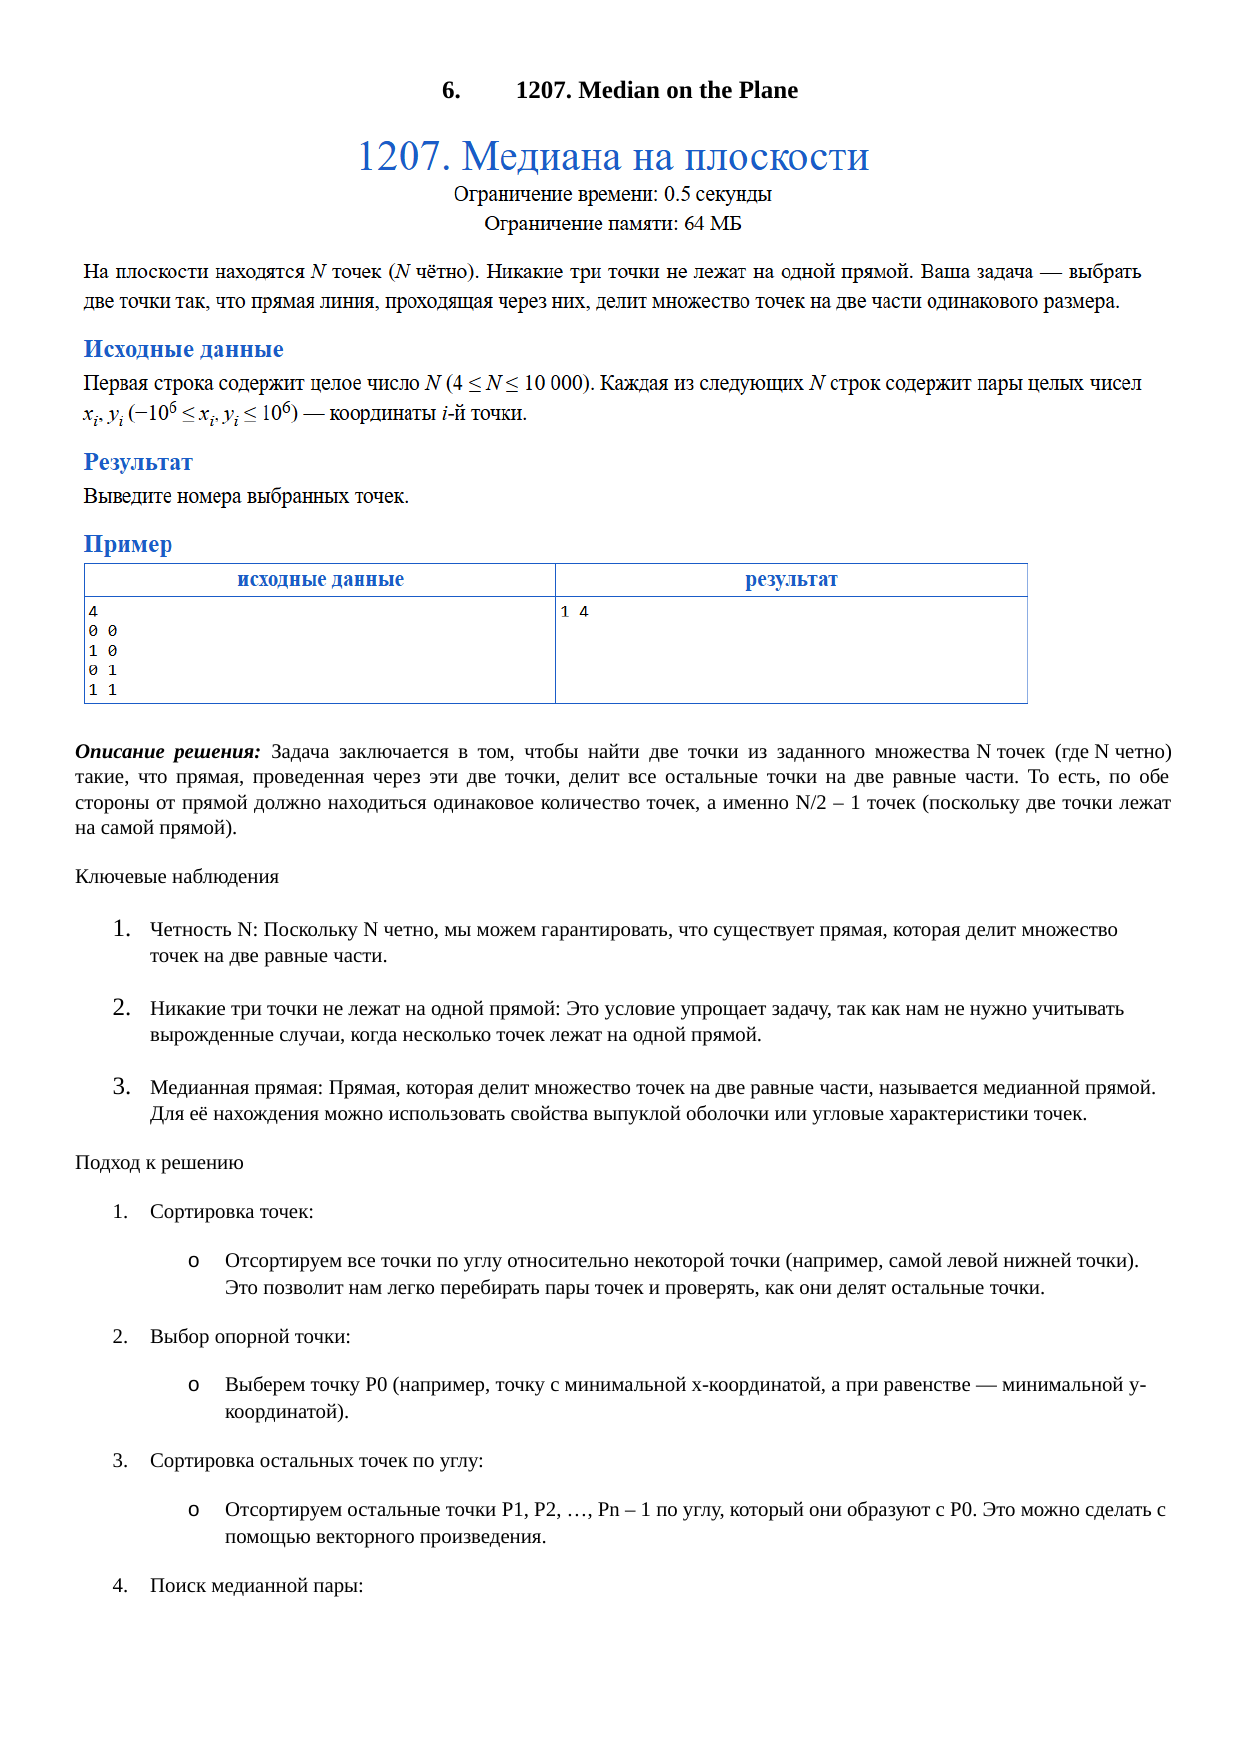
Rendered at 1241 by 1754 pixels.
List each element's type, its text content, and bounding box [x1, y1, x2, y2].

list Сортировка остальных точек по углу: [112, 1448, 1172, 1472]
list Сортировка точек: [112, 1199, 1172, 1223]
list Выбор опорной точки: [112, 1323, 1172, 1348]
list Выберем точку P0 (например, точку с минимальной x-координатой, а при равенстве — минимальной y-координатой). [187, 1372, 1172, 1423]
list Медианная прямая: Прямая, которая делит множество точек на две равные части, называется медианной прямой. Для её нахождения можно использовать свойства выпуклой оболочки или угловые характеристики точек. [112, 1071, 1172, 1125]
subtitle 1207. Median on the Plane [75, 75, 1165, 104]
list Отсортируем остальные точки P1, P2, …, Pn – 1​ по углу, который они образуют с P0. Это можно сделать с помощью векторного произведения. [187, 1497, 1172, 1548]
list Четность N: Поскольку N четно, мы можем гарантировать, что существует прямая, которая делит множество точек на две равные части. [112, 913, 1172, 967]
list Никакие три точки не лежат на одной прямой: Это условие упрощает задачу, так как нам не нужно учитывать вырожденные случаи, когда несколько точек лежат на одной прямой. [112, 992, 1172, 1046]
text Ключевые наблюдения [75, 864, 1172, 888]
text Подход к решению [75, 1150, 1172, 1174]
list Отсортируем все точки по углу относительно некоторой точки (например, самой левой нижней точки). Это позволит нам легко перебирать пары точек и проверять, как они делят остальные точки. [187, 1248, 1172, 1299]
list Поиск медианной пары: [112, 1573, 1172, 1597]
text Описание решения: Задача заключается в том, чтобы найти две точки из заданного множества N точек (где N четно) такие, что прямая, проведенная через эти две точки, делит все остальные точки на две равные части. То есть, по обе стороны от прямой должно находиться одинаковое количество точек, а именно N/2 – 1 точек (поскольку две точки лежат на самой прямой). [75, 739, 1172, 839]
